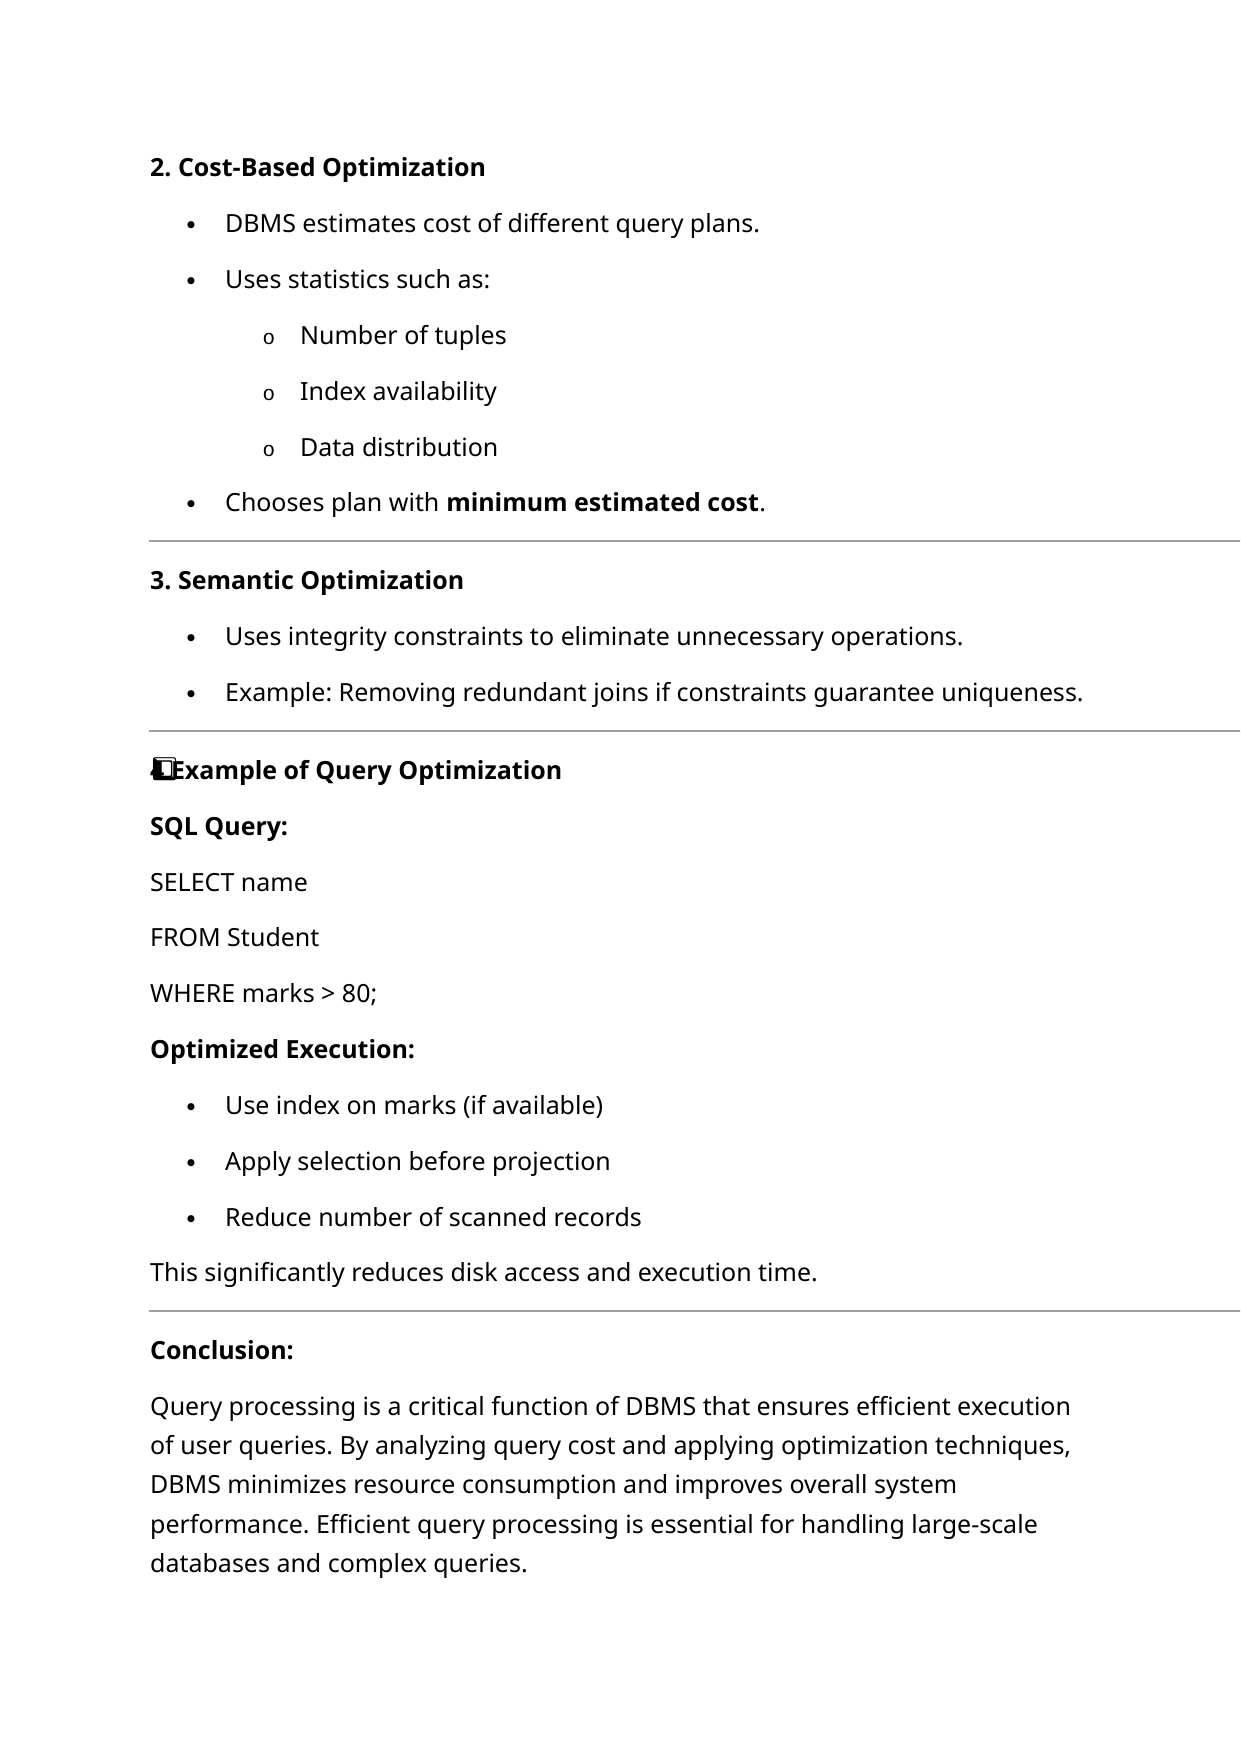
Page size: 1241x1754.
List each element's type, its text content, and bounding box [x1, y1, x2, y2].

list Chooses plan with minimum estimated cost. [187, 485, 1090, 519]
list Number of tuples [262, 317, 1090, 352]
list Uses statistics such as: [187, 262, 1090, 296]
text Optimized Execution: [150, 1032, 1090, 1066]
text This significantly reduces disk access and execution time. [150, 1255, 1090, 1289]
list Data distribution [262, 429, 1090, 463]
text SELECT name [150, 864, 1090, 898]
list DBMS estimates cost of different query plans. [187, 206, 1090, 240]
list Example: Removing redundant joins if constraints guarantee uniqueness. [187, 674, 1090, 709]
text FROM Student [150, 920, 1090, 954]
list Index availability [262, 373, 1090, 407]
text 2. Cost-Based Optimization [150, 150, 1090, 184]
text Query processing is a critical function of DBMS that ensures efficient execution of user queries. By analyzing query cost and applying optimization techniques, DBMS minimizes resource consumption and improves overall system performance. Efficient query processing is essential for handling large-scale databases and complex queries. [150, 1389, 1090, 1579]
text Conclusion: [150, 1333, 1090, 1367]
list Apply selection before projection [187, 1143, 1090, 1177]
text 4️⃣ Example of Query Optimization [150, 752, 1090, 787]
list Uses integrity constraints to eliminate unnecessary operations. [187, 619, 1090, 653]
text 3. Semantic Optimization [150, 563, 1090, 597]
text WHERE marks > 80; [150, 976, 1090, 1010]
list Reduce number of scanned records [187, 1199, 1090, 1233]
list Use index on marks (if available) [187, 1087, 1090, 1122]
text SQL Query: [150, 808, 1090, 842]
